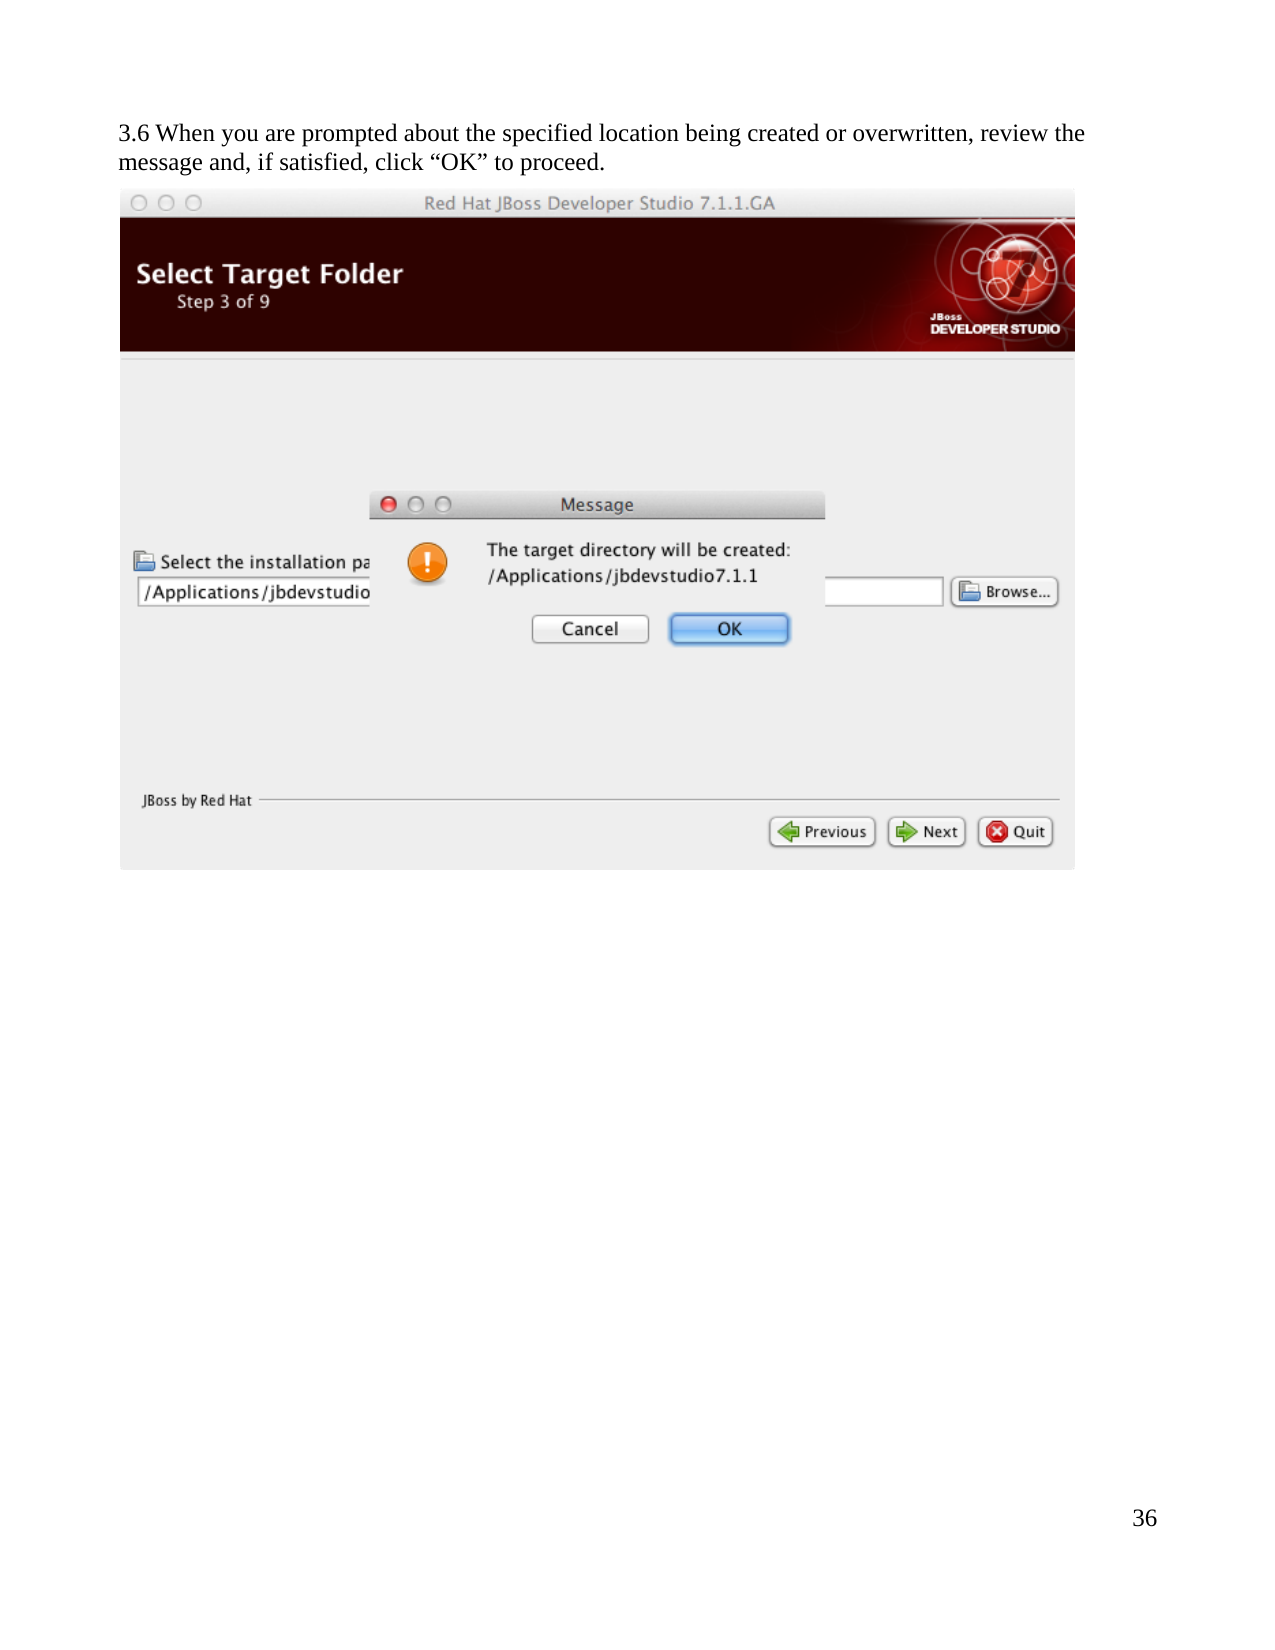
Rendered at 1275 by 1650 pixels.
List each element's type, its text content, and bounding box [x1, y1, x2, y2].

text 3.6 When you are prompted about the specified location being created or overwritten, review the message and, if satisfied, click “OK” to proceed. [118, 118, 1157, 176]
picture [120, 188, 1075, 870]
